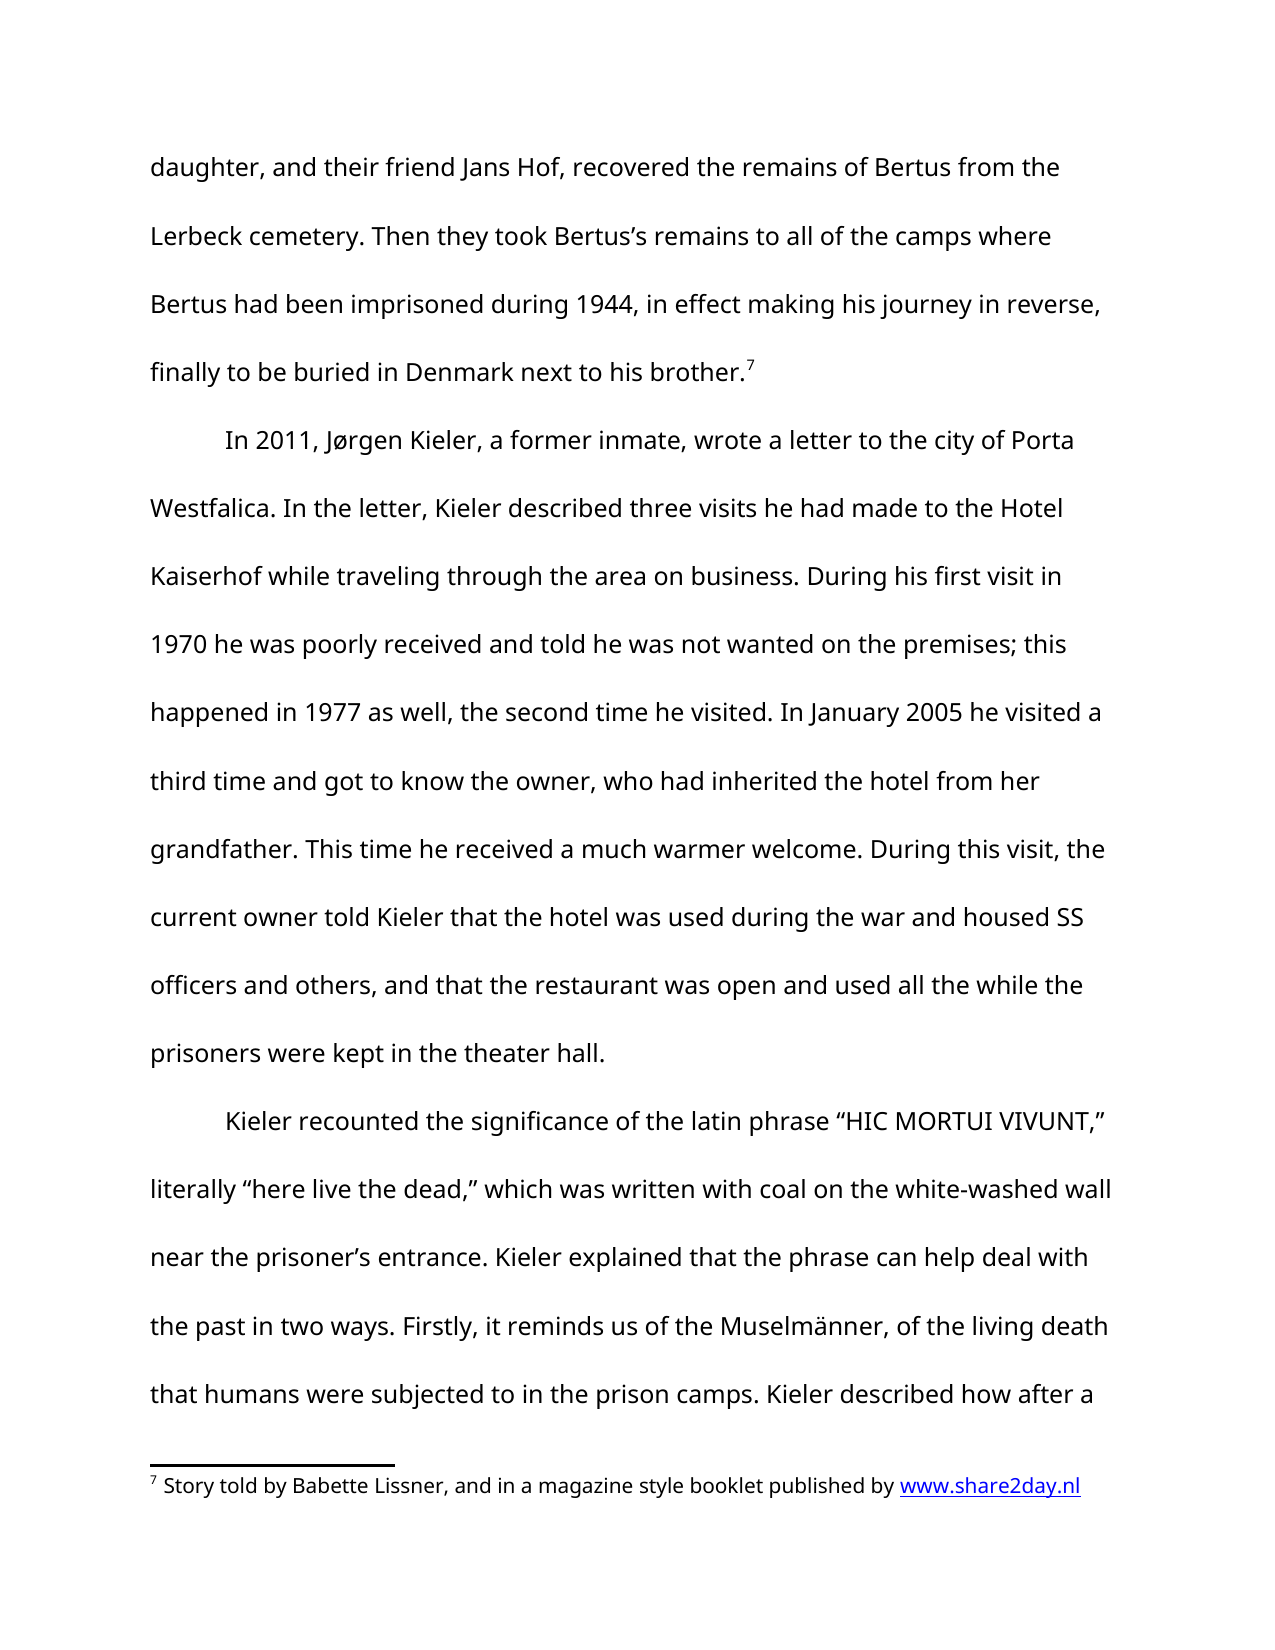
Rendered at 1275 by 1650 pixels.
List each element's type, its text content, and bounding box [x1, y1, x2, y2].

text Story told by Babette Lissner, and in a magazine style booklet published by www.share2day.nl [150, 1472, 1125, 1500]
text Kieler recounted the significance of the latin phrase “HIC MORTUI VIVUNT,” literally “here live the dead,” which was written with coal on the white-washed wall near the prisoner’s entrance. Kieler explained that the phrase can help deal with the past in two ways. Firstly, it reminds us of the Muselmänner, of the living death that humans were subjected to in the prison camps. Kieler described how after a [150, 1104, 1125, 1410]
text In 2011, Jørgen Kieler, a former inmate, wrote a letter to the city of Porta Westfalica. In the letter, Kieler described three visits he had made to the Hotel Kaiserhof while traveling through the area on business. During his first visit in 1970 he was poorly received and told he was not wanted on the premises; this happened in 1977 as well, the second time he visited. In January 2005 he visited a third time and got to know the owner, who had inherited the hotel from her grandfather. This time he received a much warmer welcome. During this visit, the current owner told Kieler that the hotel was used during the war and housed SS officers and others, and that the restaurant was open and used all the while the prisoners were kept in the theater hall. [150, 422, 1125, 1070]
text daughter, and their friend Jans Hof, recovered the remains of Bertus from the Lerbeck cemetery. Then they took Bertus’s remains to all of the camps where Bertus had been imprisoned during 1944, in effect making his journey in reverse, finally to be buried in Denmark next to his brother. [150, 150, 1125, 388]
